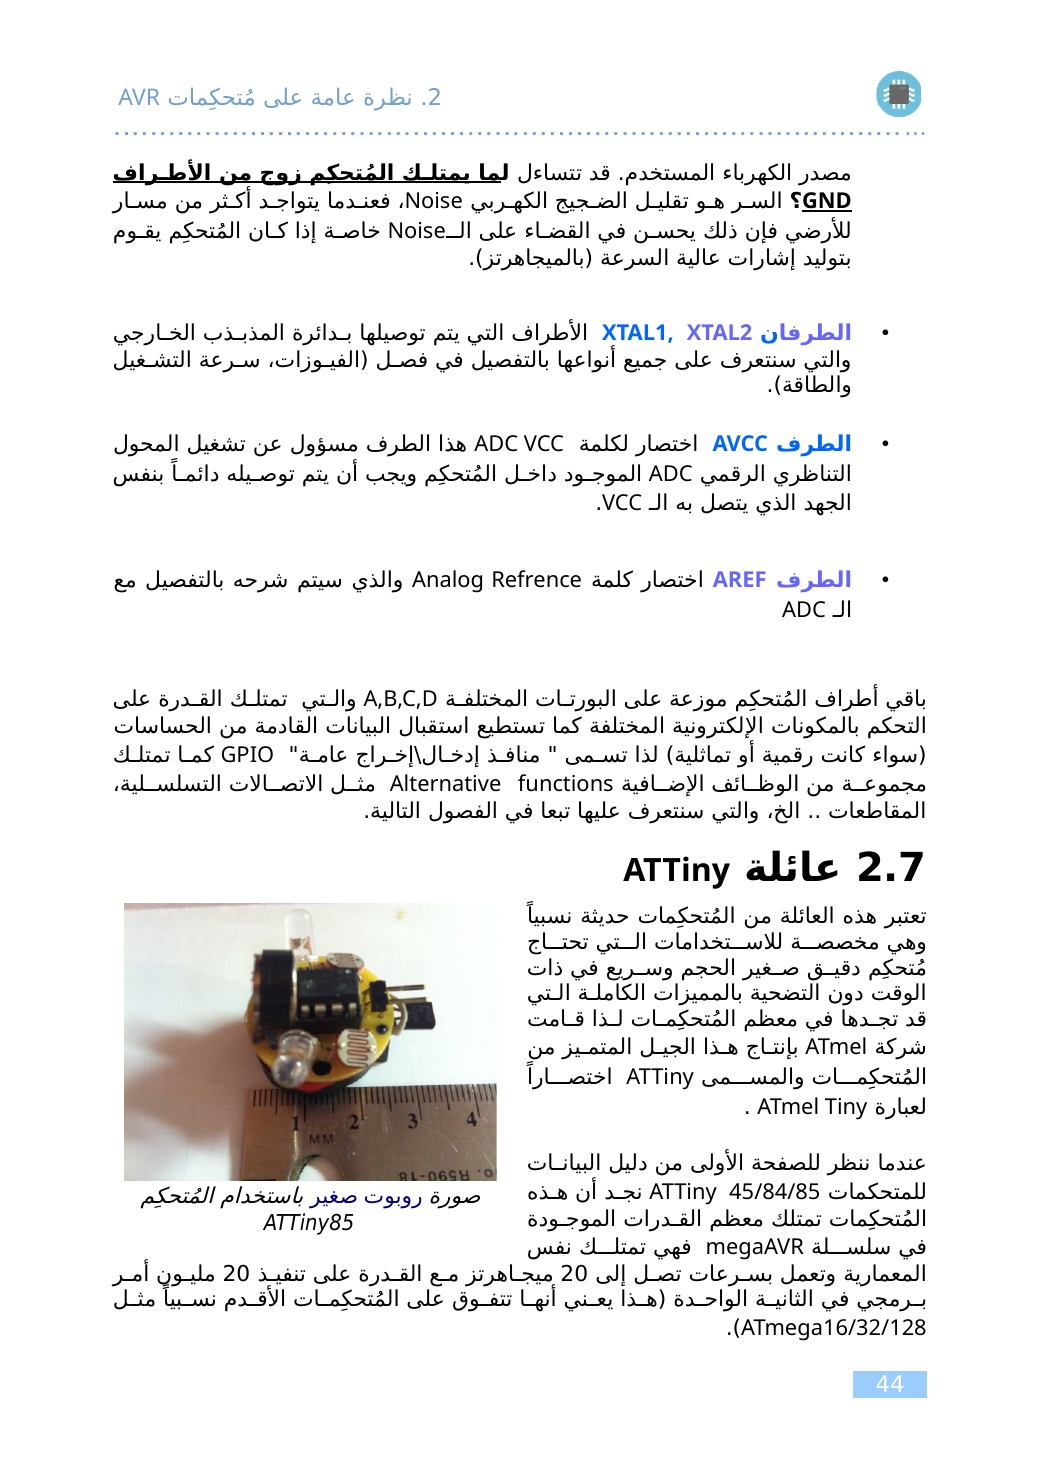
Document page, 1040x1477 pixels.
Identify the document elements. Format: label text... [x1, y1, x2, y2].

text صورة روبوت صغير باستخدام المُتحكِم ATTiny85 [124, 1181, 497, 1236]
text تعتبر هذه العائلة من المُتحكِمات حديثة نسبياً وهي مخصصة للاستخدامات التي تحتاج مُتحكِم دقيق صغير الحجم وسريع في ذات الوقت دون التضحية بالمميزات الكاملة التي قد تجدها في معظم المُتحكِمات لذا قامت شركة ATmel بإنتاج هذا الجيل المتميز من المُتحكِمات والمسمى ATTiny اختصاراً لعبارة ATmel Tiny . [497, 904, 927, 1121]
list الطرف AREF اختصار كلمة Analog Refrence والذي سيتم شرحه بالتفصيل مع الـ ADC [112, 564, 889, 624]
text عندما ننظر للصفحة اﻷولى من دليل البيانات للمتحكمات ATTiny 45/84/85 نجد أن هذه المُتحكِمات تمتلك معظم القدرات الموجودة في سلسلة megaAVR فهي تمتلك نفس المعمارية وتعمل بسرعات تصل إلى 20 ميجاهرتز مع القدرة على تنفيذ 20 مليون أمر برمجي في الثانية الواحدة (هذا يعني أنها تتفوق على المُتحكِمات اﻷقدم نسبياً مثل ATmega16/32/128). [112, 1150, 927, 1342]
picture [876, 71, 922, 117]
list الطرفان XTAL1, XTAL2 الأطراف التي يتم توصيلها بدائرة المذبذب الخارجي والتي سنتعرف على جميع أنواعها بالتفصيل في فصل (الفيوزات، سرعة التشغيل والطاقة). [112, 317, 889, 398]
picture [124, 903, 497, 1181]
list الطرف GND الطرف اﻷرضي للمُتحكِم ويتم توصيله بالطرف اﻷرضي للبطارية أو مصدر الكهرباء المستخدم. قد تتساءل لما يمتلك المُتحكِم زوج من اﻷطراف GND؟ السر هو تقليل الضجيج الكهربي Noise، فعندما يتواجد أكثر من مسار للأرضي فإن ذلك يحسن في القضاء على الـNoise خاصة إذا كان المُتحكِم يقوم بتوليد إشارات عالية السرعة (بالميجاهرتز). [112, 160, 889, 270]
subtitle 2.7 عائلة ATTiny [112, 844, 927, 903]
text باقي أطراف المُتحكِم موزعة على البورتات المختلفة A,B,C,D والتي تمتلك القدرة على التحكم بالمكونات اﻹلكترونية المختلفة كما تستطيع استقبال البيانات القادمة من الحساسات (سواء كانت رقمية أو تماثلية) لذا تسمى " منافذ إدخال\إخراج عامة" GPIO كما تمتلك مجموعة من الوظائف اﻹضافية Alternative functions مثل الاتصالات التسلسلية، المقاطعات .. الخ، والتي سنتعرف عليها تبعا في الفصول التالية. [112, 683, 927, 824]
subtitle [124, 1236, 497, 1254]
list الطرف AVCC اختصار لكلمة ADC VCC هذا الطرف مسؤول عن تشغيل المحول التناظري الرقمي ADC الموجود داخل المُتحكِم ويجب أن يتم توصيله دائماً بنفس الجهد الذي يتصل به الـ VCC. [112, 428, 889, 517]
